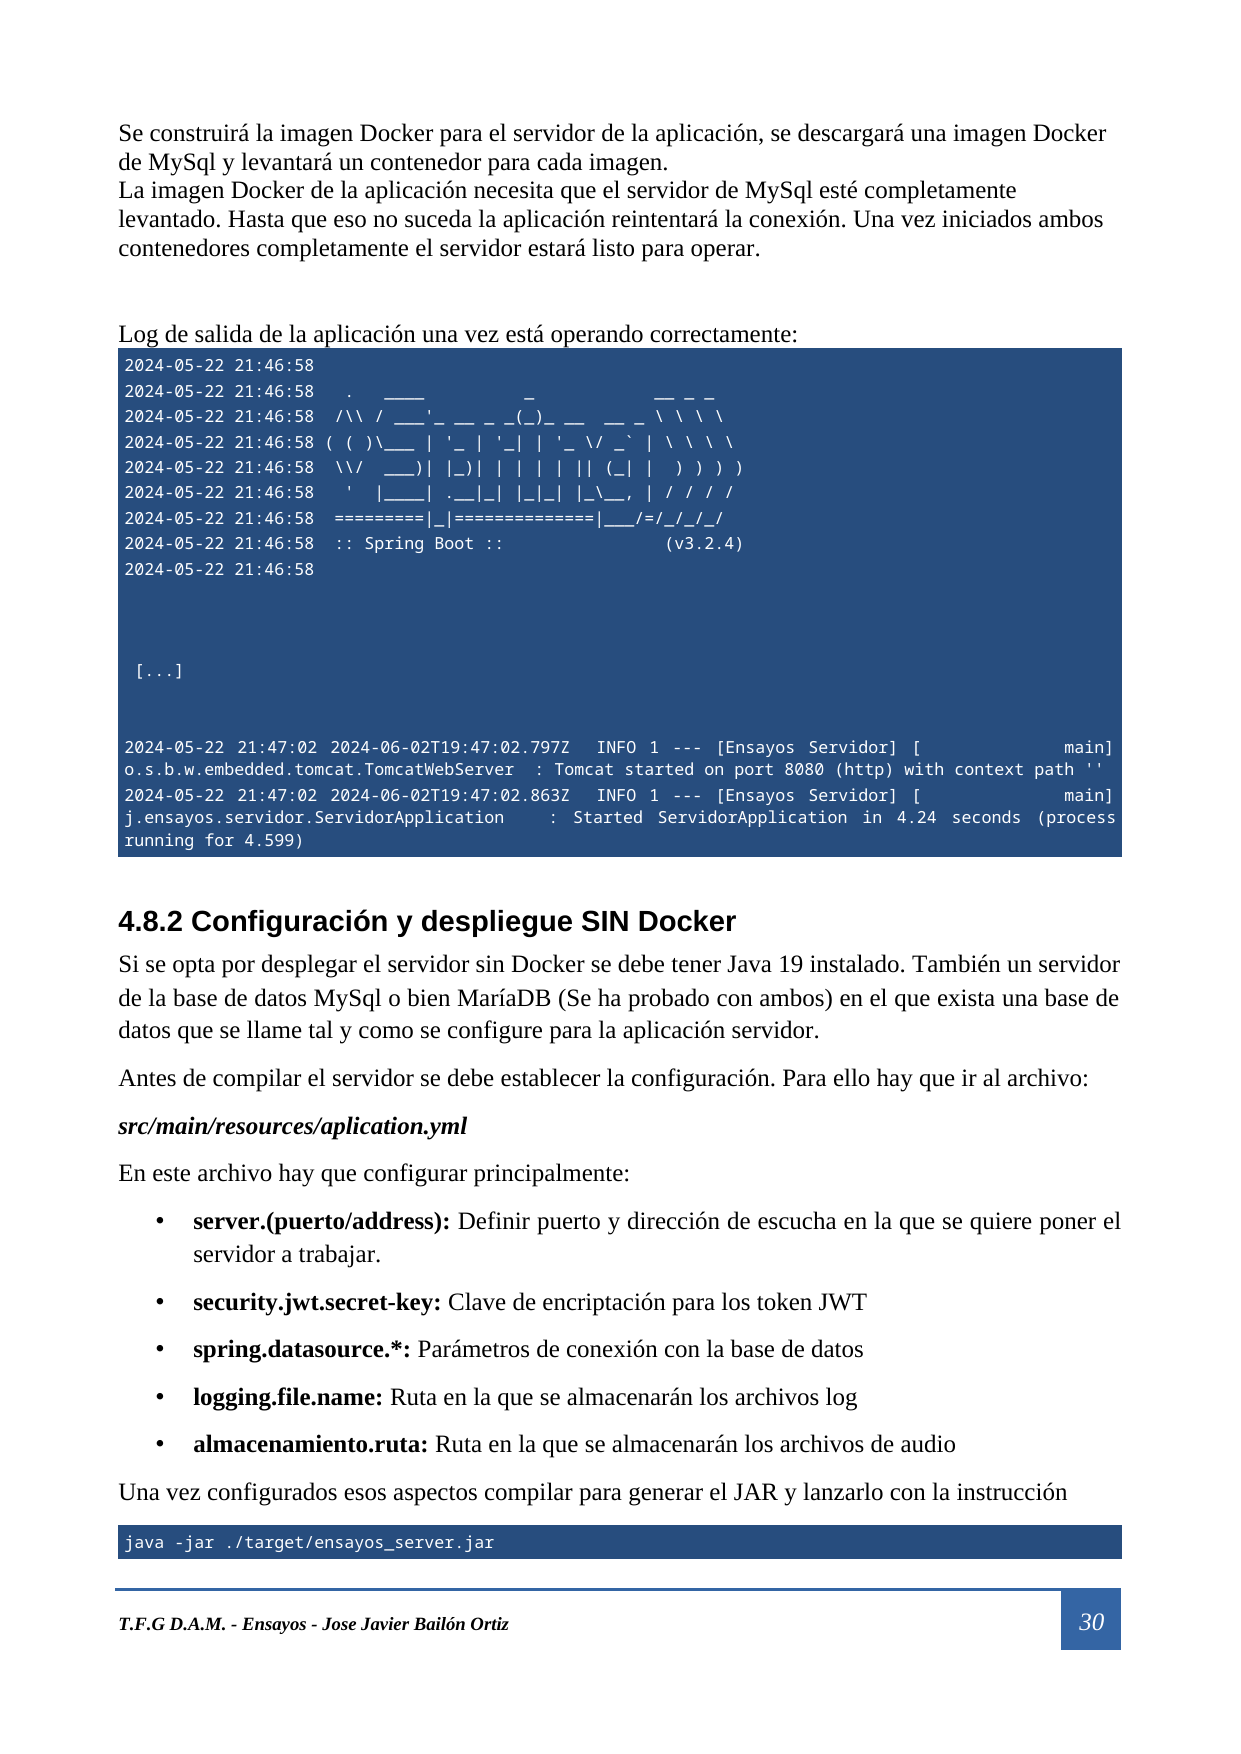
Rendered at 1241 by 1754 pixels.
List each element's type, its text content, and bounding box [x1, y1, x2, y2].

text 2024-05-22 21:46:58 ' |____| .__|_| |_|_| |_\__, | / / / / [118, 475, 1122, 501]
text src/main/resources/aplication.yml [118, 1111, 1122, 1139]
list security.jwt.secret-key: Clave de encriptación para los token JWT [156, 1287, 1122, 1315]
text Se construirá la imagen Docker para el servidor de la aplicación, se descargará una imagen Docker de MySql y levantará un contenedor para cada imagen. [118, 118, 1122, 176]
text En este archivo hay que configurar principalmente: [118, 1158, 1122, 1187]
text 2024-05-22 21:46:58 /\\ / ___'_ __ _ _(_)_ __ __ _ \ \ \ \ [118, 399, 1122, 424]
subtitle 4.8.2 Configuración y despliegue SIN Docker [118, 903, 1122, 937]
text Log de salida de la aplicación una vez está operando correctamente: [118, 319, 1122, 348]
text La imagen Docker de la aplicación necesita que el servidor de MySql esté completamente levantado. Hasta que eso no suceda la aplicación reintentará la conexión. Una vez iniciados ambos contenedores completamente el servidor estará listo para operar. [118, 176, 1122, 262]
text 2024-05-22 21:46:58 ( ( )\___ | '_ | '_| | '_ \/ _` | \ \ \ \ [118, 424, 1122, 450]
text 2024-05-22 21:47:02 2024-06-02T19:47:02.863Z INFO 1 --- [Ensayos Servidor] [ main] j.ensayos.servidor.ServidorApplication : Started ServidorApplication in 4.24 seconds (process running for 4.599) [118, 777, 1122, 857]
list spring.datasource.*: Parámetros de conexión con la base de datos [156, 1334, 1122, 1363]
text 2024-05-22 21:46:58 [118, 348, 1122, 373]
text 2024-05-22 21:46:58 [118, 551, 1122, 577]
list server.(puerto/address): Definir puerto y dirección de escucha en la que se quiere poner el servidor a trabajar. [156, 1206, 1122, 1268]
text Antes de compilar el servidor se debe establecer la configuración. Para ello hay que ir al archivo: [118, 1063, 1122, 1092]
text [...] [118, 653, 1122, 678]
text 2024-05-22 21:47:02 2024-06-02T19:47:02.797Z INFO 1 --- [Ensayos Servidor] [ main] o.s.b.w.embedded.tomcat.TomcatWebServer : Tomcat started on port 8080 (http) with context path '' [118, 729, 1122, 777]
text 2024-05-22 21:46:58 \\/ ___)| |_)| | | | | || (_| | ) ) ) ) [118, 450, 1122, 475]
text 2024-05-22 21:46:58 =========|_|==============|___/=/_/_/_/ [118, 501, 1122, 526]
text Una vez configurados esos aspectos compilar para generar el JAR y lanzarlo con la instrucción [118, 1477, 1122, 1506]
text Si se opta por desplegar el servidor sin Docker se debe tener Java 19 instalado. También un servidor de la base de datos MySql o bien MaríaDB (Se ha probado con ambos) en el que exista una base de datos que se llame tal y como se configure para la aplicación servidor. [118, 949, 1122, 1044]
text java -jar ./target/ensayos_server.jar [118, 1525, 1122, 1559]
text 2024-05-22 21:46:58 :: Spring Boot :: (v3.2.4) [118, 526, 1122, 551]
list logging.file.name: Ruta en la que se almacenarán los archivos log [156, 1382, 1122, 1411]
list almacenamiento.ruta: Ruta en la que se almacenarán los archivos de audio [156, 1429, 1122, 1458]
text 2024-05-22 21:46:58 . ____ _ __ _ _ [118, 373, 1122, 399]
